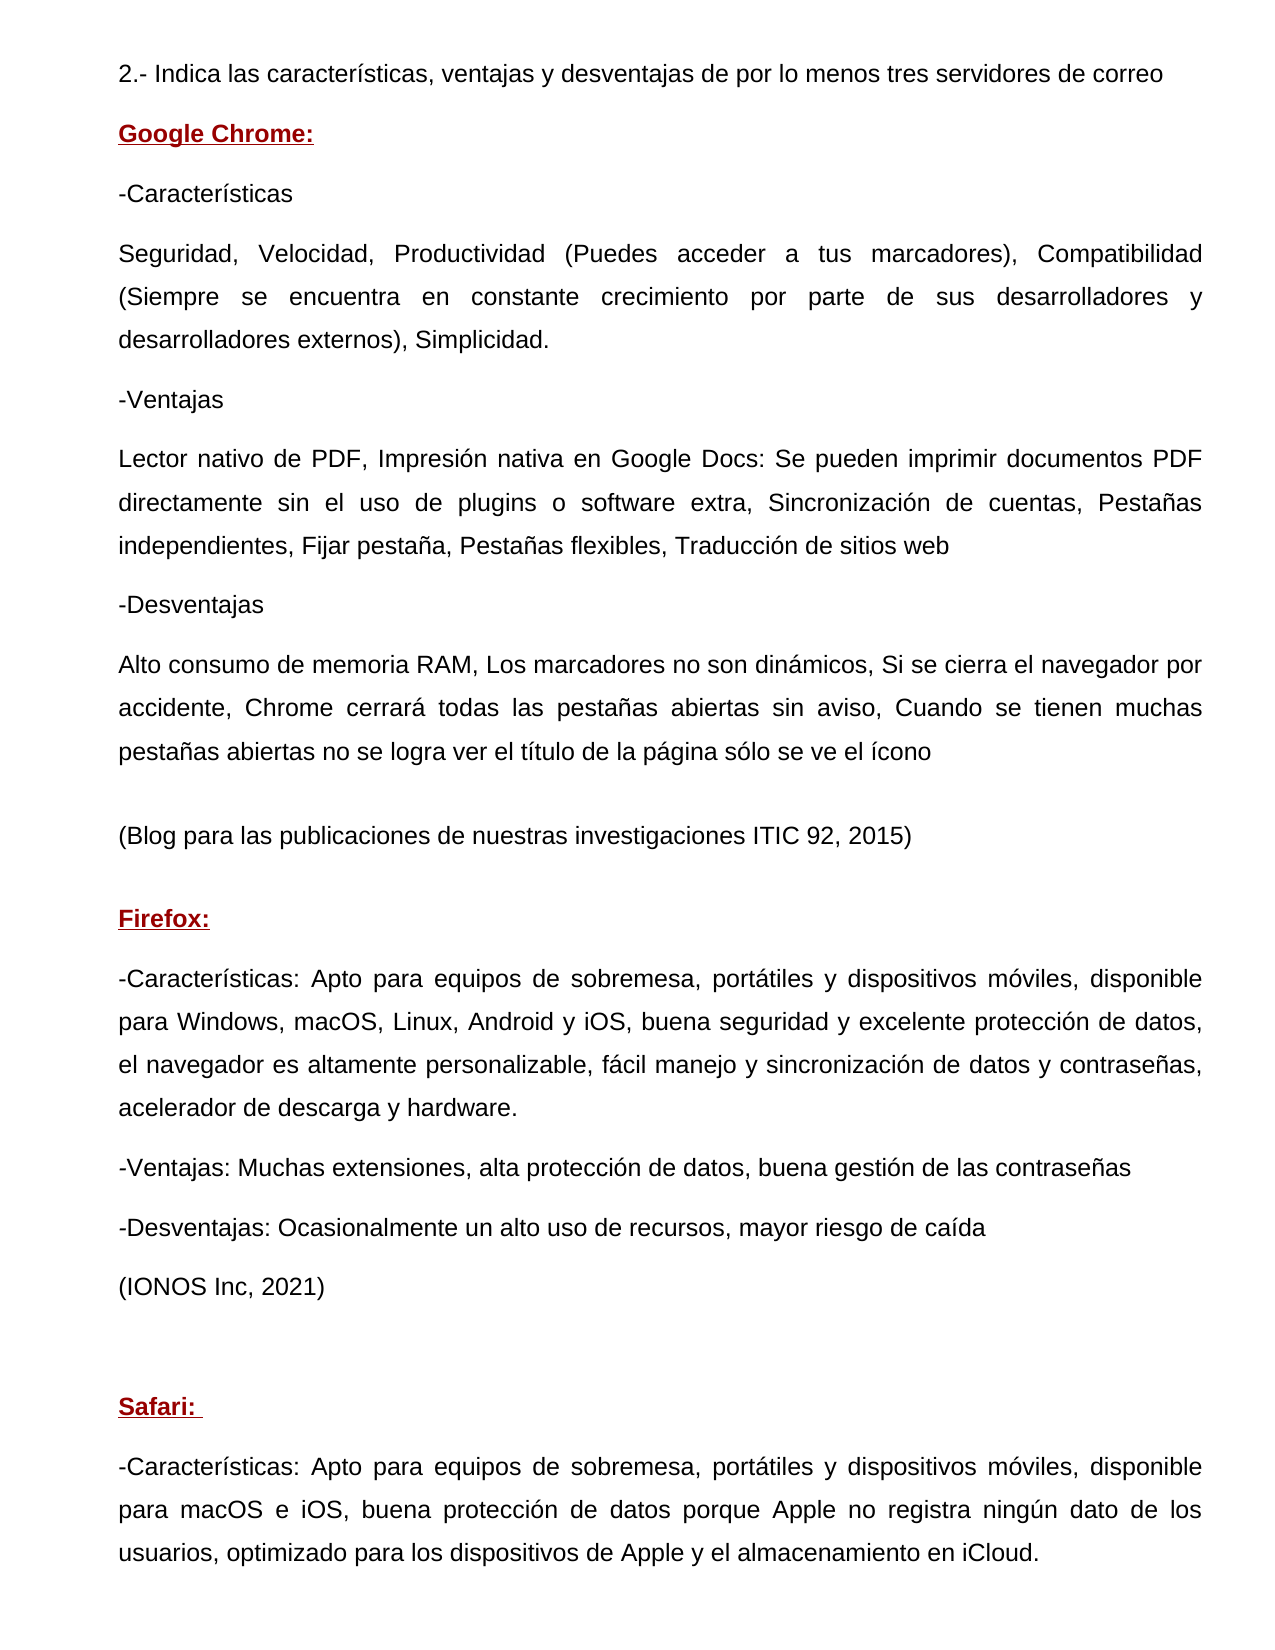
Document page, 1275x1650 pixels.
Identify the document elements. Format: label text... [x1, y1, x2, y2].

text Firefox: [118, 904, 1205, 932]
text (IONOS Inc, 2021) [118, 1272, 1205, 1301]
text -Ventajas [118, 384, 1205, 413]
text (Blog para las publicaciones de nuestras investigaciones ITIC 92, 2015) [118, 821, 1205, 850]
text Lector nativo de PDF, Impresión nativa en Google Docs: Se pueden imprimir documentos PDF directamente sin el uso de plugins o software extra, Sincronización de cuentas, Pestañas independientes, Fijar pestaña, Pestañas flexibles, Traducción de sitios web [118, 444, 1205, 559]
text -Características: Apto para equipos de sobremesa, portátiles y dispositivos móviles, disponible para Windows, macOS, Linux, Android y iOS, buena seguridad y excelente protección de datos, el navegador es altamente personalizable, fácil manejo y sincronización de datos y contraseñas, acelerador de descarga y hardware. [118, 963, 1205, 1122]
text Seguridad, Velocidad, Productividad (Puedes acceder a tus marcadores), Compatibilidad (Siempre se encuentra en constante crecimiento por parte de sus desarrolladores y desarrolladores externos), Simplicidad. [118, 238, 1205, 353]
text -Características [118, 179, 1205, 207]
text Safari: [118, 1392, 1205, 1421]
text 2.- Indica las características, ventajas y desventajas de por lo menos tres servidores de correo [118, 59, 1205, 88]
text -Desventajas [118, 590, 1205, 619]
text -Desventajas: Ocasionalmente un alto uso de recursos, mayor riesgo de caída [118, 1212, 1205, 1241]
text -Ventajas: Muchas extensiones, alta protección de datos, buena gestión de las contraseñas [118, 1153, 1205, 1181]
text Google Chrome: [118, 119, 1205, 148]
text Alto consumo de memoria RAM, Los marcadores no son dinámicos, Si se cierra el navegador por accidente, Chrome cerrará todas las pestañas abiertas sin aviso, Cuando se tienen muchas pestañas abiertas no se logra ver el título de la página sólo se ve el ícono [118, 650, 1205, 765]
text -Características: Apto para equipos de sobremesa, portátiles y dispositivos móviles, disponible para macOS e iOS, buena protección de datos porque Apple no registra ningún dato de los usuarios, optimizado para los dispositivos de Apple y el almacenamiento en iCloud. [118, 1452, 1205, 1567]
